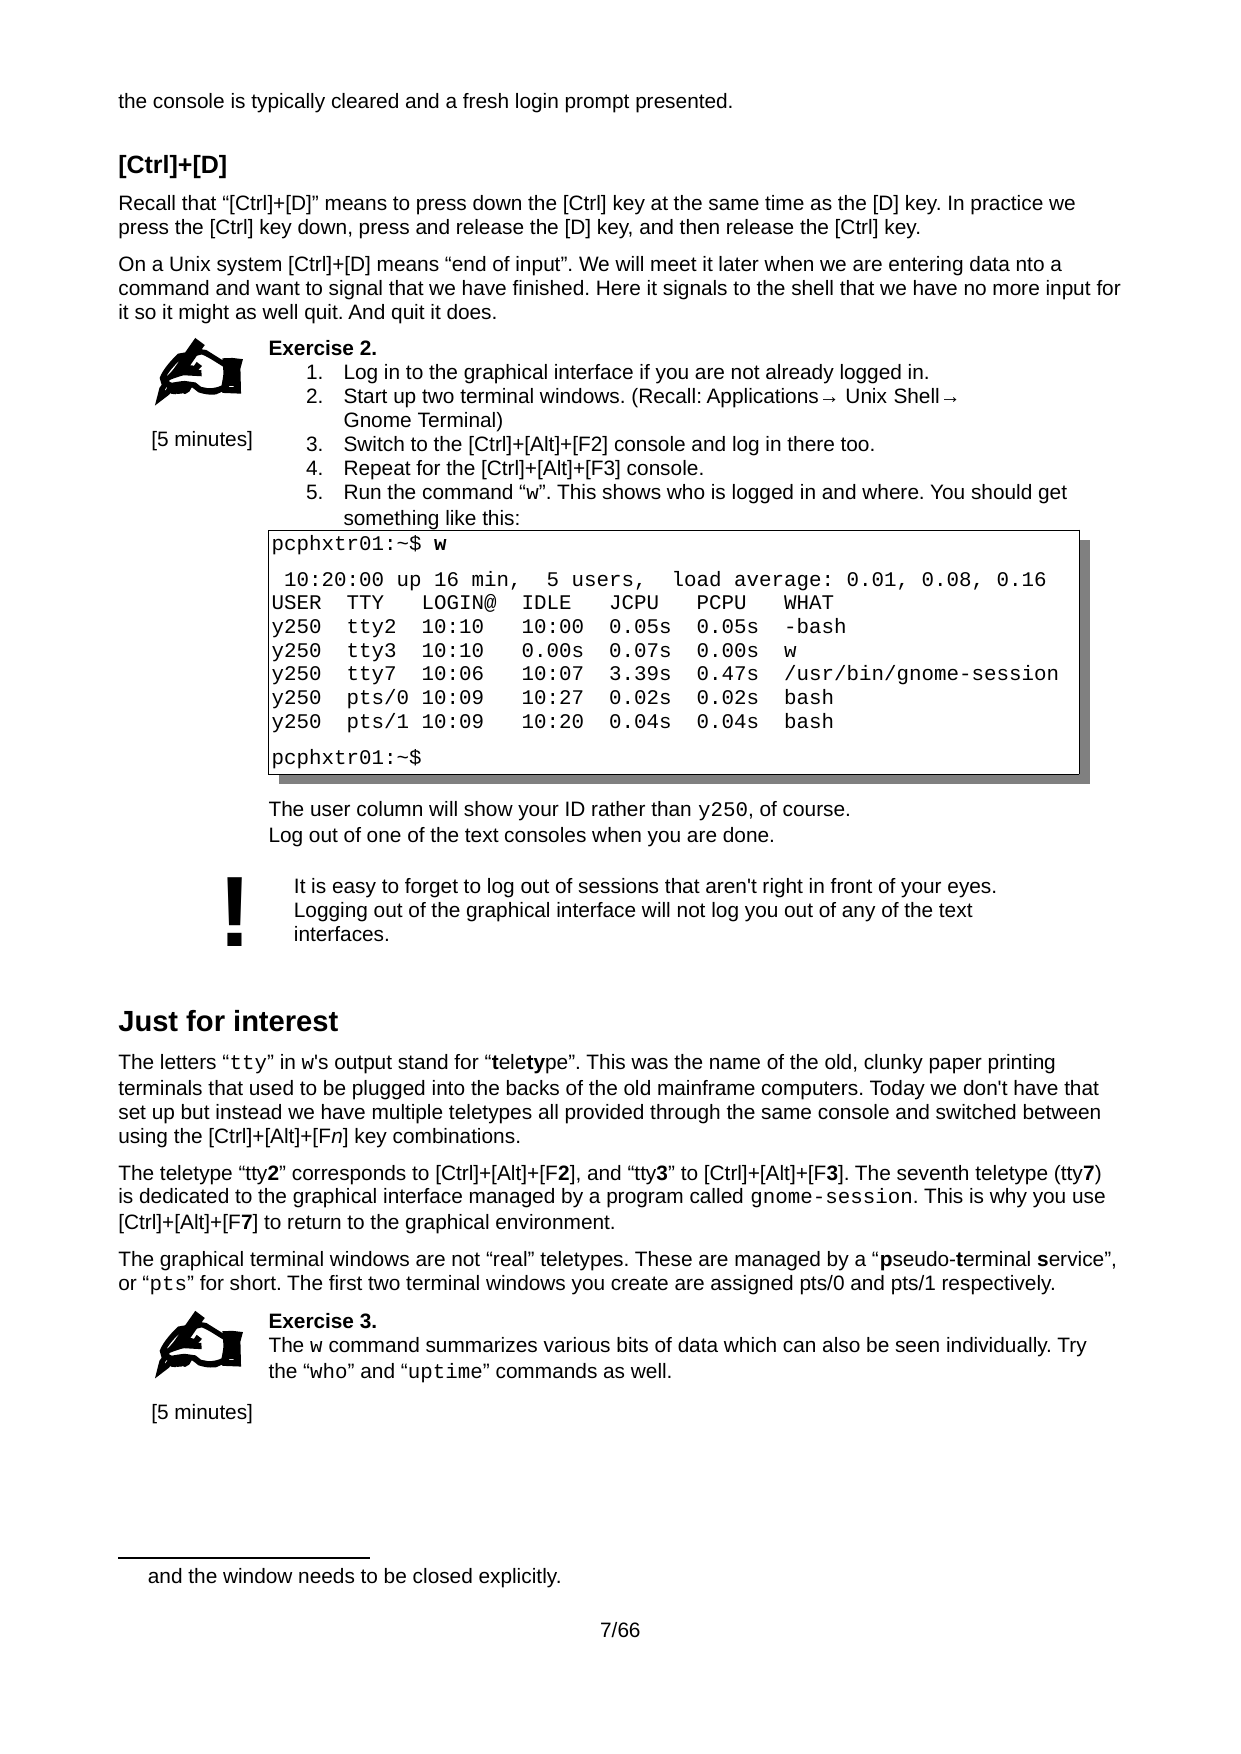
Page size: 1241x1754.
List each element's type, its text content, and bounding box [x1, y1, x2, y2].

text The letters “tty” in w's output stand for “teletype”. This was the name of the old, clunky paper printing terminals that used to be plugged into the backs of the old mainframe computers. Today we don't have that set up but instead we have multiple teletypes all provided through the same console and switched between using the [Ctrl]+[Alt]+[Fn] key combinations. [118, 1050, 1122, 1148]
text Recall that “[Ctrl]+[D]” means to press down the [Ctrl] key at the same time as the [D] key. In practice we press the [Ctrl] key down, press and release the [D] key, and then release the [Ctrl] key. [118, 191, 1122, 239]
text The graphical terminal windows are not “real” teletypes. These are managed by a “pseudo-terminal service”, or “pts” for short. The first two terminal windows you create are assigned pts/0 and pts/1 respectively. [118, 1247, 1122, 1296]
table_header It is easy to forget to log out of sessions that aren't right in front of your eyes. Logging out of the graphical interface will not log you out of any of the text interfaces. [294, 852, 1048, 967]
text the console is typically cleared and a fresh login prompt presented. [118, 88, 1122, 112]
text On a Unix system [Ctrl]+[D] means “end of input”. We will meet it later when we are entering data nto a command and want to signal that we have finished. Here it signals to the shell that we have no more input for it so it might as well quit. And quit it does. [118, 252, 1122, 323]
table_header  [5 minutes] [151, 336, 268, 846]
table_header The w command summarizes various bits of data which can also be seen individually. Try the “who” and “uptime” commands as well. [268, 1309, 1090, 1424]
table_header Log in to the graphical interface if you are not already logged in. Start up two terminal windows. (Recall: Applications→ Unix Shell→ Gnome Terminal) Switch to the [Ctrl]+[Alt]+[F2] console and log in there too. Repeat for the [Ctrl]+[Alt]+[F3] console. Run the command “w”. This shows who is logged in and where. You should get something like this: pcphxtr01:~$ w 10:20:00 up 16 min, 5 users, load average: 0.01, 0.08, 0.16 USER TTY LOGIN@ IDLE JCPU PCPU WHAT y250 tty2 10:10 10:00 0.05s 0.05s -bash y250 tty3 10:10 0.00s 0.07s 0.00s w y250 tty7 10:06 10:07 3.39s 0.47s /usr/bin/gnome-session y250 pts/0 10:09 10:27 0.02s 0.02s bash y250 pts/1 10:09 10:20 0.04s 0.04s bash pcphxtr01:~$ The user column will show your ID rather than y250, of course. Log out of one of the text consoles when you are done. [269, 531, 1079, 774]
table_header Log in to the graphical interface if you are not already logged in. Start up two terminal windows. (Recall: Applications→ Unix Shell→ Gnome Terminal) Switch to the [Ctrl]+[Alt]+[F2] console and log in there too. Repeat for the [Ctrl]+[Alt]+[F3] console. Run the command “w”. This shows who is logged in and where. You should get something like this: pcphxtr01:~$ w 10:20:00 up 16 min, 5 users, load average: 0.01, 0.08, 0.16 USER TTY LOGIN@ IDLE JCPU PCPU WHAT y250 tty2 10:10 10:00 0.05s 0.05s -bash y250 tty3 10:10 0.00s 0.07s 0.00s w y250 tty7 10:06 10:07 3.39s 0.47s /usr/bin/gnome-session y250 pts/0 10:09 10:27 0.02s 0.02s bash y250 pts/1 10:09 10:20 0.04s 0.04s bash pcphxtr01:~$ The user column will show your ID rather than y250, of course. Log out of one of the text consoles when you are done. [268, 336, 1090, 540]
subtitle Just for interest [118, 1004, 1122, 1038]
table_header  [5 minutes] [151, 1309, 268, 1424]
text and the window needs to be closed explicitly. [118, 1564, 1122, 1588]
subtitle [Ctrl]+[D] [118, 150, 1122, 179]
table_header Log in to the graphical interface if you are not already logged in. Start up two terminal windows. (Recall: Applications→ Unix Shell→ Gnome Terminal) Switch to the [Ctrl]+[Alt]+[F2] console and log in there too. Repeat for the [Ctrl]+[Alt]+[F3] console. Run the command “w”. This shows who is logged in and where. You should get something like this: pcphxtr01:~$ w 10:20:00 up 16 min, 5 users, load average: 0.01, 0.08, 0.16 USER TTY LOGIN@ IDLE JCPU PCPU WHAT y250 tty2 10:10 10:00 0.05s 0.05s -bash y250 tty3 10:10 0.00s 0.07s 0.00s w y250 tty7 10:06 10:07 3.39s 0.47s /usr/bin/gnome-session y250 pts/0 10:09 10:27 0.02s 0.02s bash y250 pts/1 10:09 10:20 0.04s 0.04s bash pcphxtr01:~$ The user column will show your ID rather than y250, of course. Log out of one of the text consoles when you are done. [268, 775, 1090, 846]
table_header ! [177, 852, 294, 967]
text The teletype “tty2” corresponds to [Ctrl]+[Alt]+[F2], and “tty3” to [Ctrl]+[Alt]+[F3]. The seventh teletype (tty7) is dedicated to the graphical interface managed by a program called gnome-session. This is why you use [Ctrl]+[Alt]+[F7] to return to the graphical environment. [118, 1160, 1122, 1234]
